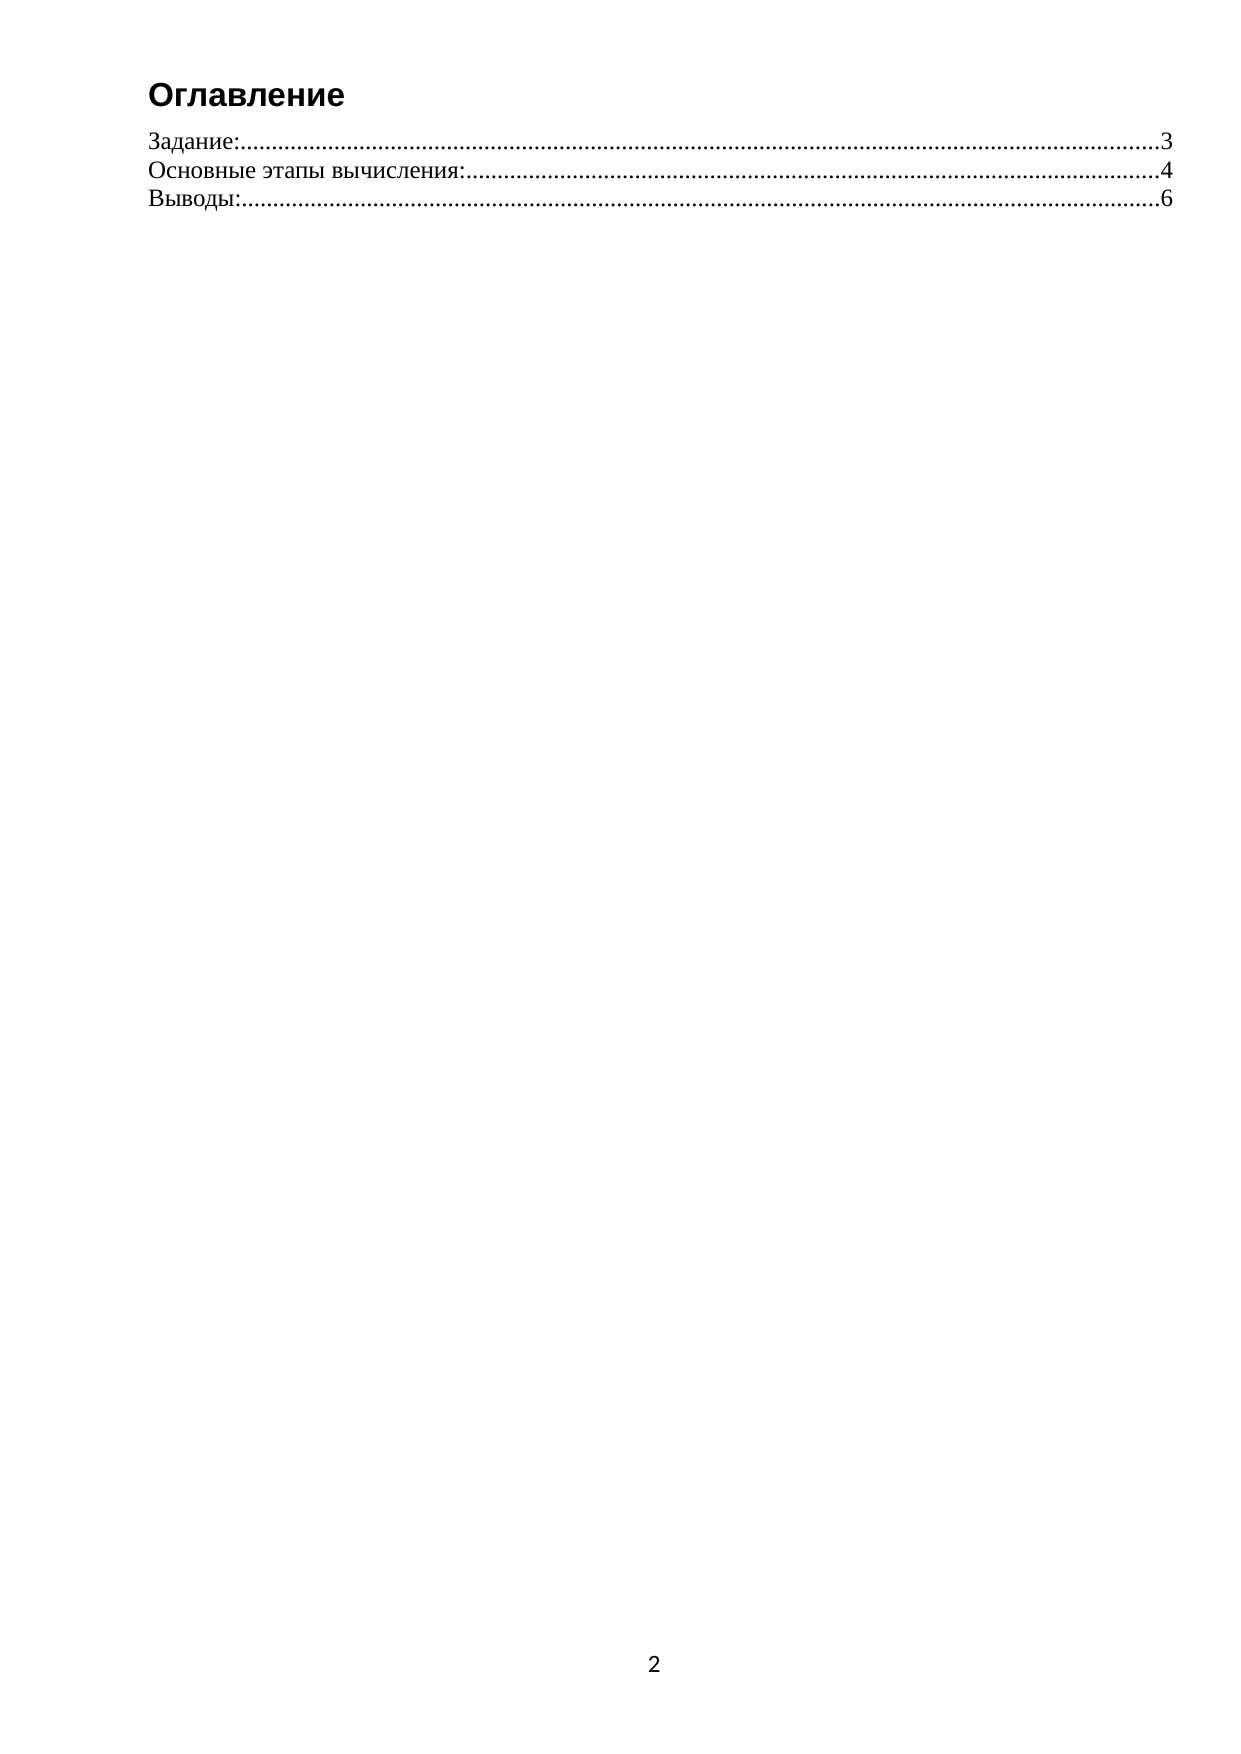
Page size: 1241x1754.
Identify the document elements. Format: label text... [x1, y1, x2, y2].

subtitle Оглавление [148, 75, 1173, 113]
text Задание: 3 [148, 126, 1173, 155]
text Выводы: 6 [148, 183, 1173, 212]
text Основные этапы вычисления: 4 [148, 155, 1173, 183]
